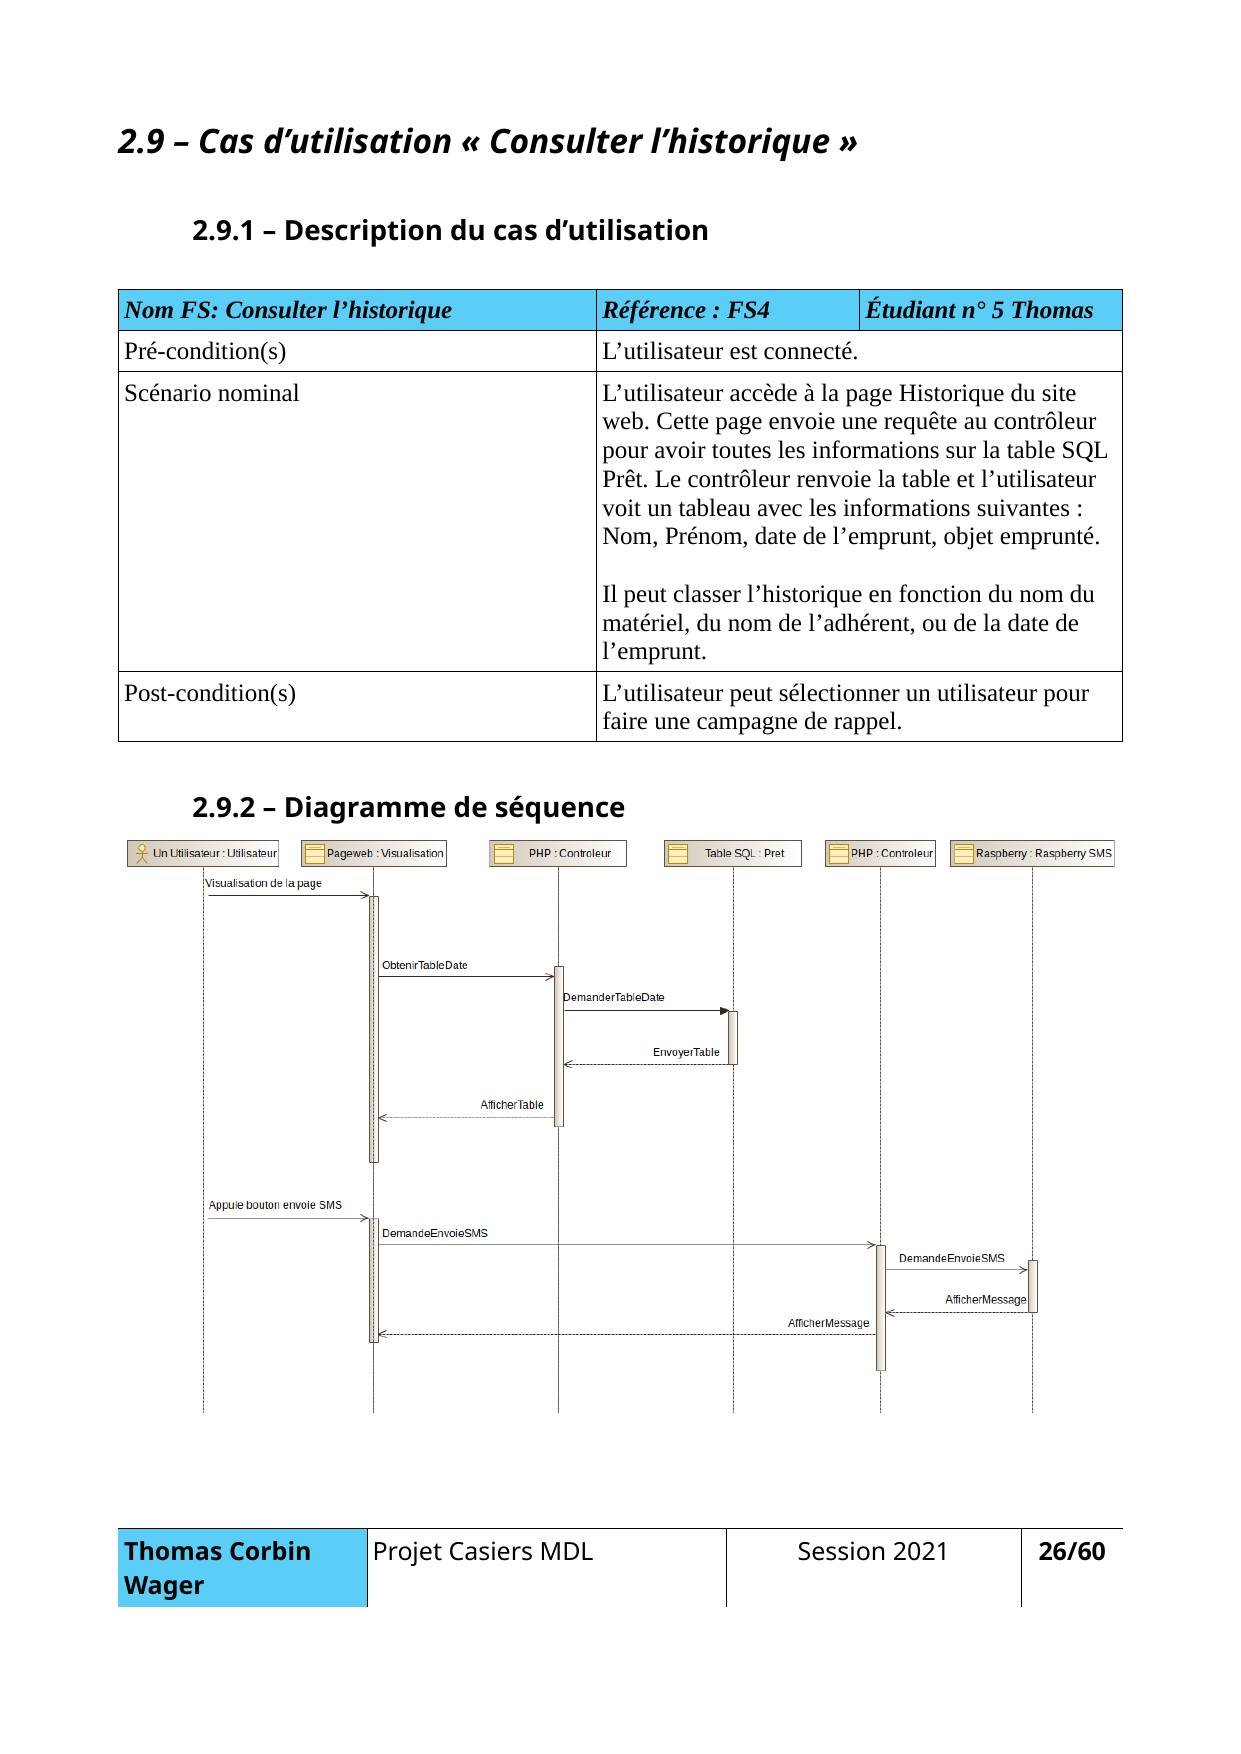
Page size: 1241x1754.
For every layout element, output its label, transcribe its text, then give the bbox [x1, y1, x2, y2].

table_header Nom FS: Consulter l’historique [119, 290, 596, 330]
subtitle 2.9.2 – Diagramme de séquence [118, 787, 1122, 825]
subtitle 2.9 – Cas d’utilisation « Consulter l’historique » [118, 118, 1122, 164]
table_header Étudiant n° 5 Thomas [860, 290, 1122, 330]
subtitle 2.9.1 – Description du cas d’utilisation [118, 210, 1122, 248]
table_cell Pré-condition(s) [119, 331, 596, 371]
table_cell L’utilisateur accède à la page Historique du site web. Cette page envoie une requête au contrôleur pour avoir toutes les informations sur la table SQL Prêt. Le contrôleur renvoie la table et l’utilisateur voit un tableau avec les informations suivantes : Nom, Prénom, date de l’emprunt, objet emprunté. Il peut classer l’historique en fonction du nom du matériel, du nom de l’adhérent, ou de la date de l’emprunt. [597, 372, 1122, 671]
table_header Référence : FS4 [597, 290, 859, 330]
table_cell Scénario nominal [119, 372, 596, 671]
table_cell L’utilisateur peut sélectionner un utilisateur pour faire une campagne de rappel. [597, 672, 1122, 741]
picture [118, 831, 1123, 1413]
table_cell L’utilisateur est connecté. [597, 331, 1122, 371]
table_cell Post-condition(s) [119, 672, 596, 741]
